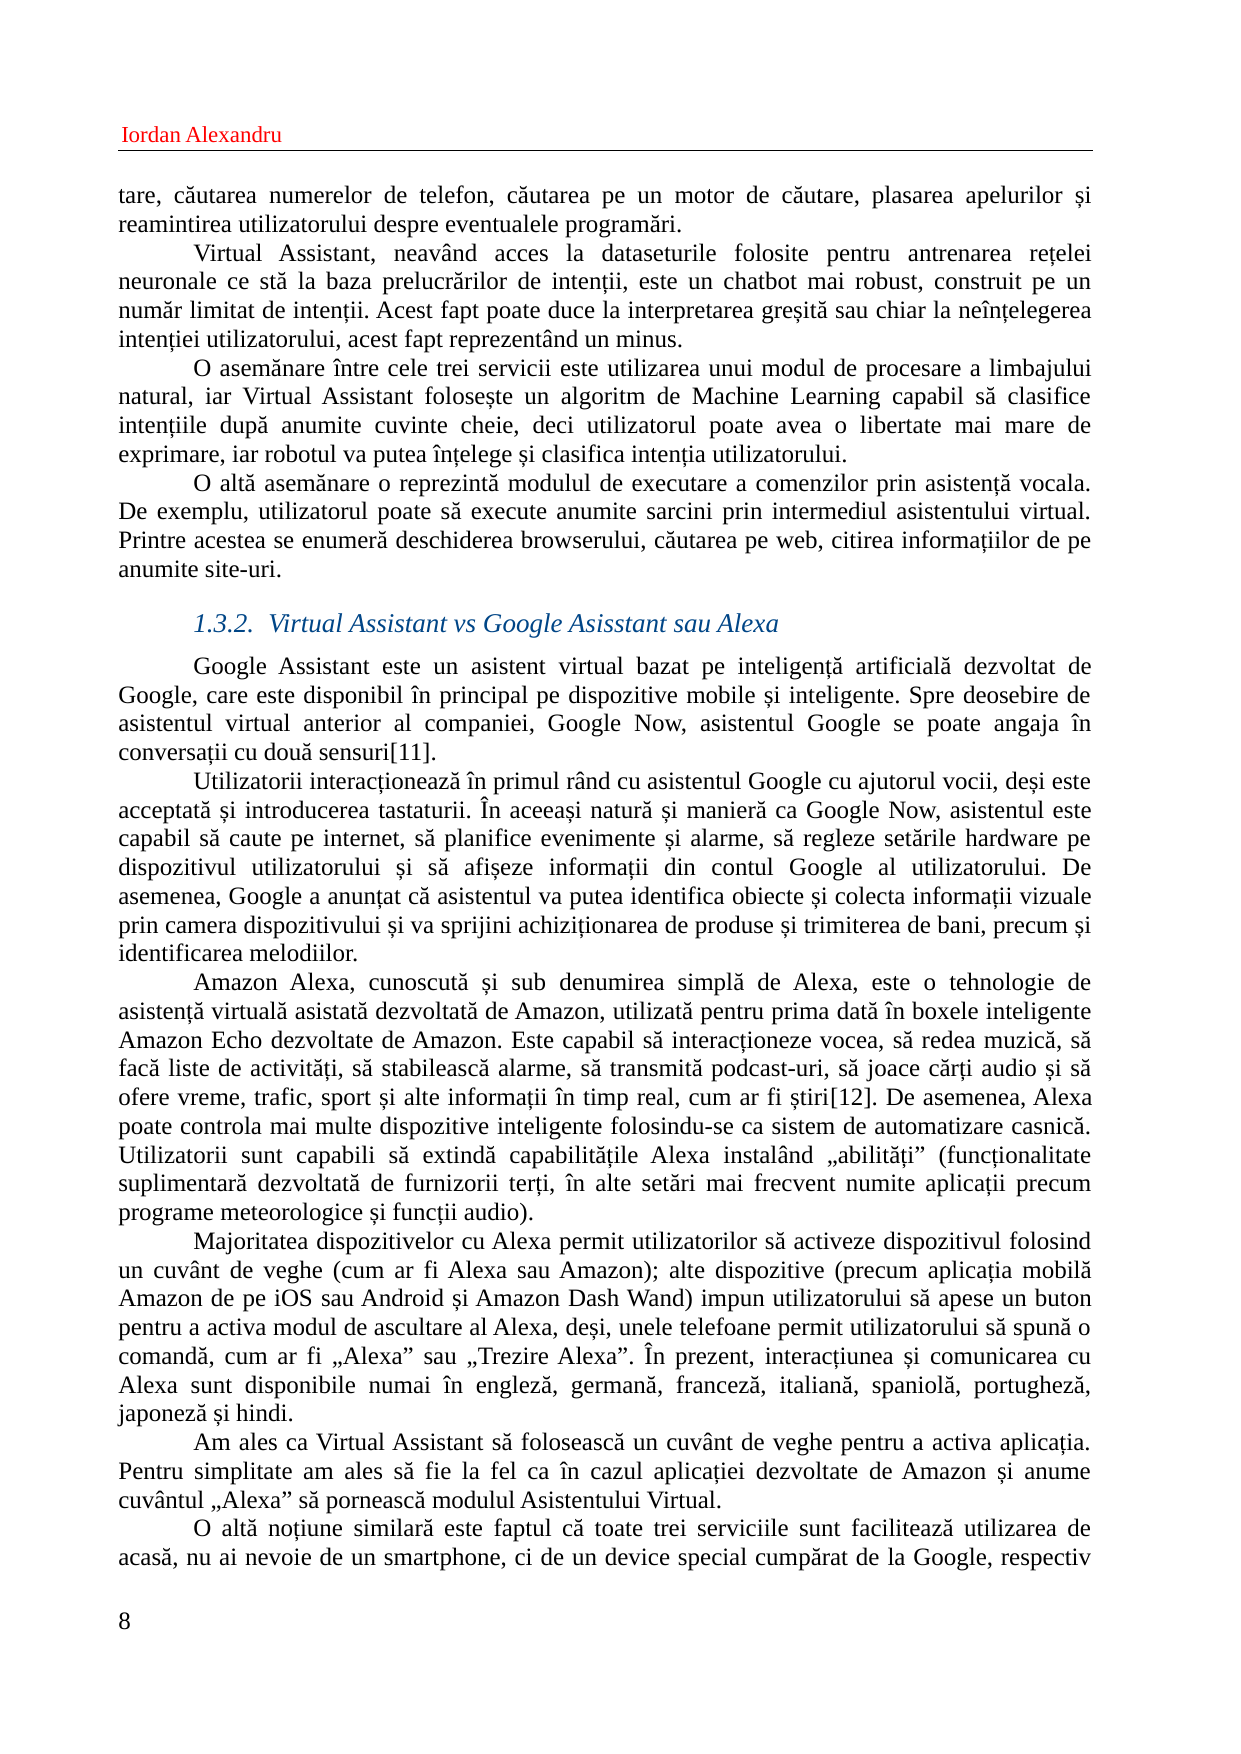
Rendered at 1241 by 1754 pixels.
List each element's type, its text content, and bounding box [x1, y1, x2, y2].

text Google Assistant este un asistent virtual bazat pe inteligență artificială dezvoltat de Google, care este disponibil în principal pe dispozitive mobile și inteligente. Spre deosebire de asistentul virtual anterior al companiei, Google Now, asistentul Google se poate angaja în conversații cu două sensuri[11]. [118, 651, 1093, 766]
text Amazon Alexa, cunoscută și sub denumirea simplă de Alexa, este o tehnologie de asistență virtuală asistată dezvoltată de Amazon, utilizată pentru prima dată în boxele inteligente Amazon Echo dezvoltate de Amazon. Este capabil să interacționeze vocea, să redea muzică, să facă liste de activități, să stabilească alarme, să transmită podcast-uri, să joace cărți audio și să ofere vreme, trafic, sport și alte informații în timp real, cum ar fi știri[12]. De asemenea, Alexa poate controla mai multe dispozitive inteligente folosindu-se ca sistem de automatizare casnică. Utilizatorii sunt capabili să extindă capabilitățile Alexa instalând „abilități” (funcționalitate suplimentară dezvoltată de furnizorii terți, în alte setări mai frecvent numite aplicații precum programe meteorologice și funcții audio). [118, 967, 1093, 1226]
text Majoritatea dispozitivelor cu Alexa permit utilizatorilor să activeze dispozitivul folosind un cuvânt de veghe (cum ar fi Alexa sau Amazon); alte dispozitive (precum aplicația mobilă Amazon de pe iOS sau Android și Amazon Dash Wand) impun utilizatorului să apese un buton pentru a activa modul de ascultare al Alexa, deși, unele telefoane permit utilizatorului să spună o comandă, cum ar fi „Alexa” sau „Trezire Alexa”. În prezent, interacțiunea și comunicarea cu Alexa sunt disponibile numai în engleză, germană, franceză, italiană, spaniolă, portugheză, japoneză și hindi. [118, 1226, 1093, 1427]
text O asemănare între cele trei servicii este utilizarea unui modul de procesare a limbajului natural, iar Virtual Assistant folosește un algoritm de Machine Learning capabil să clasifice intențiile după anumite cuvinte cheie, deci utilizatorul poate avea o libertate mai mare de exprimare, iar robotul va putea înțelege și clasifica intenția utilizatorului. [118, 353, 1093, 468]
text Virtual Assistant, neavând acces la dataseturile folosite pentru antrenarea rețelei neuronale ce stă la baza prelucrărilor de intenții, este un chatbot mai robust, construit pe un număr limitat de intenții. Acest fapt poate duce la interpretarea greșită sau chiar la neînțelegerea intenției utilizatorului, acest fapt reprezentând un minus. [118, 238, 1093, 353]
text O altă asemănare o reprezintă modulul de executare a comenzilor prin asistență vocala. De exemplu, utilizatorul poate să execute anumite sarcini prin intermediul asistentului virtual. Printre acestea se enumeră deschiderea browserului, căutarea pe web, citirea informațiilor de pe anumite site-uri. [118, 468, 1093, 583]
text O altă noțiune similară este faptul că toate trei serviciile sunt facilitează utilizarea de acasă, nu ai nevoie de un smartphone, ci de un device special cumpărat de la Google, respectiv [118, 1513, 1093, 1571]
text Utilizatorii interacționează în primul rând cu asistentul Google cu ajutorul vocii, deși este acceptată și introducerea tastaturii. În aceeași natură și manieră ca Google Now, asistentul este capabil să caute pe internet, să planifice evenimente și alarme, să regleze setările hardware pe dispozitivul utilizatorului și să afișeze informații din contul Google al utilizatorului. De asemenea, Google a anunțat că asistentul va putea identifica obiecte și colecta informații vizuale prin camera dispozitivului și va sprijini achiziționarea de produse și trimiterea de bani, precum și identificarea melodiilor. [118, 766, 1093, 967]
text tare, căutarea numerelor de telefon, căutarea pe un motor de căutare, plasarea apelurilor și reamintirea utilizatorului despre eventualele programări. [118, 180, 1093, 238]
subtitle Virtual Assistant vs Google Asisstant sau Alexa [193, 607, 1093, 639]
text Am ales ca Virtual Assistant să folosească un cuvânt de veghe pentru a activa aplicația. Pentru simplitate am ales să fie la fel ca în cazul aplicației dezvoltate de Amazon și anume cuvântul „Alexa” să pornească modulul Asistentului Virtual. [118, 1427, 1093, 1513]
